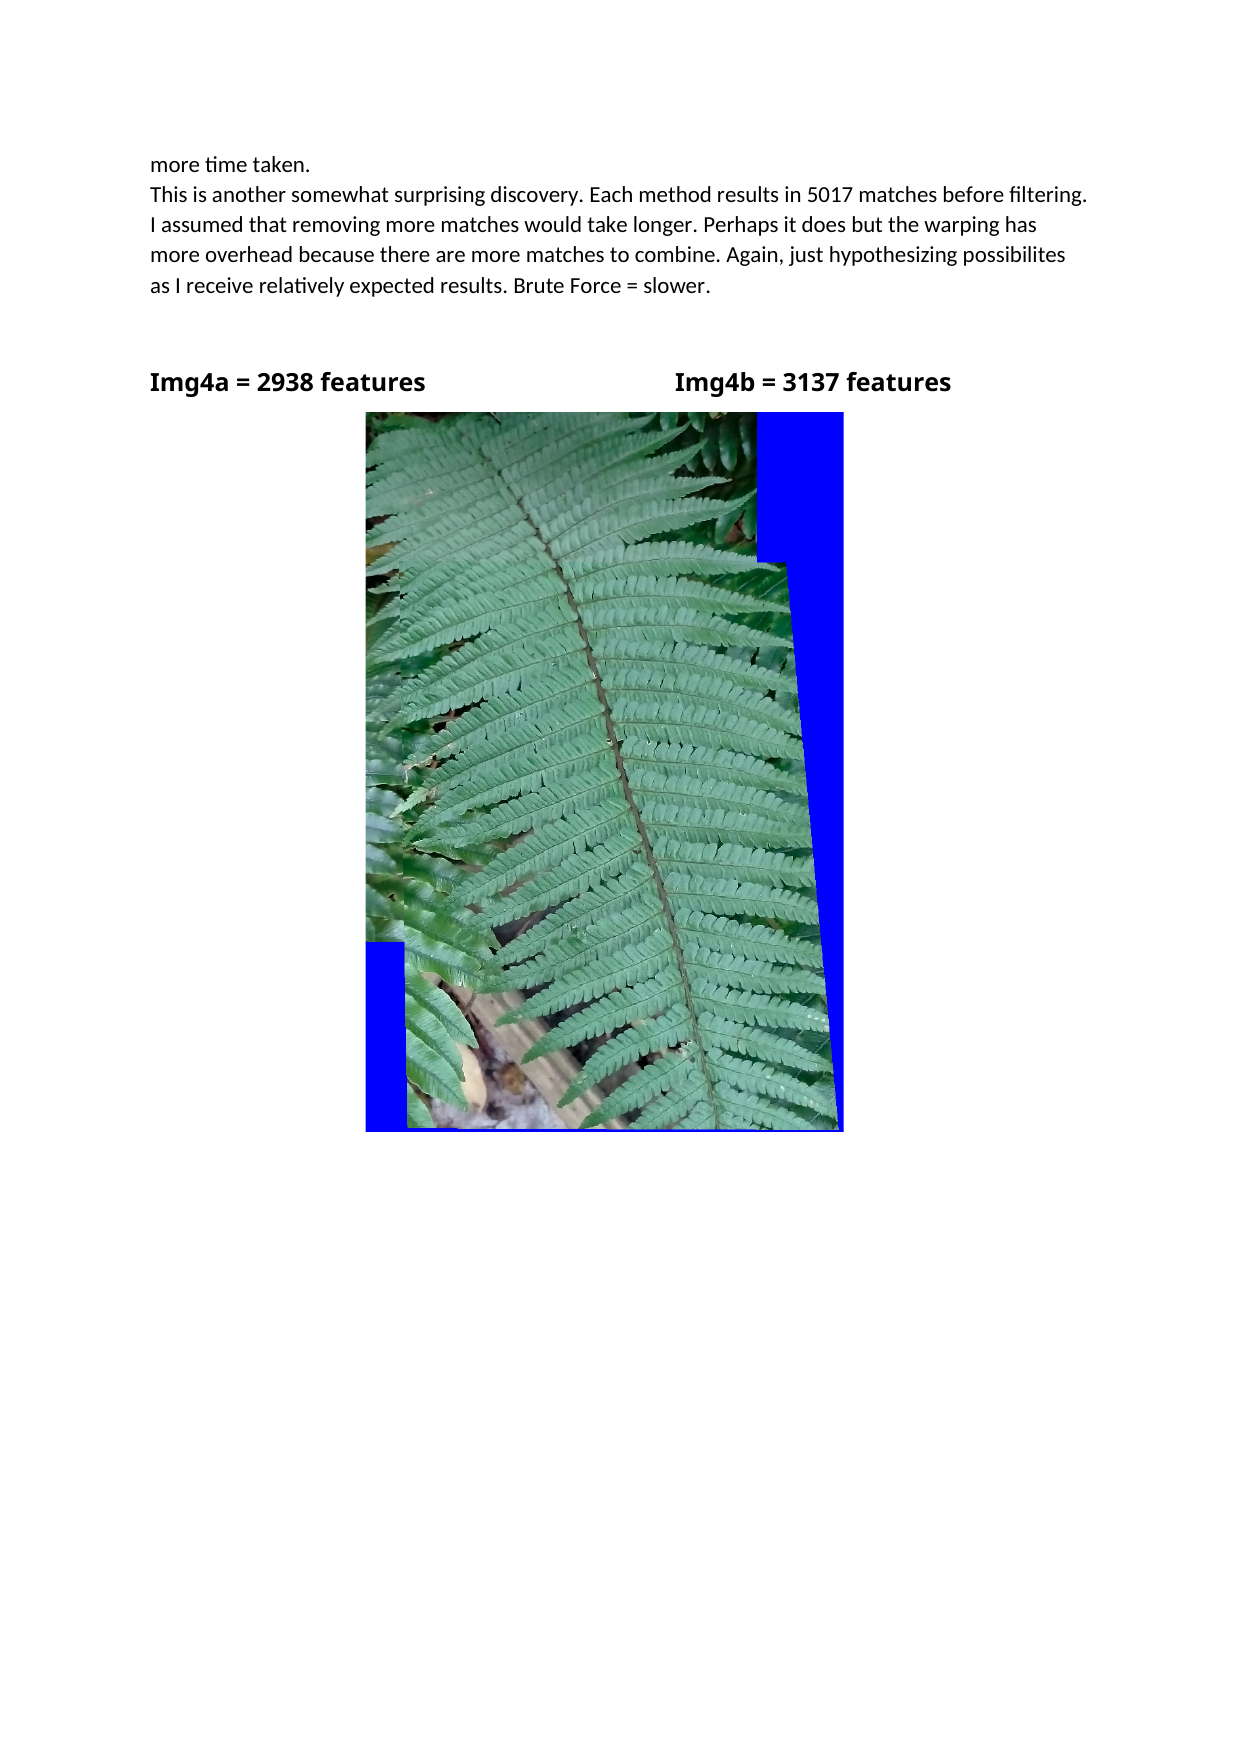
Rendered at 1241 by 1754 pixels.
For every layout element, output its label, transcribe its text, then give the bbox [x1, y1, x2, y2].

subtitle Img4a = 2938 features Img4b = 3137 features [150, 364, 1090, 399]
picture [365, 412, 844, 1132]
text more time taken. This is another somewhat surprising discovery. Each method results in 5017 matches before filtering. I assumed that removing more matches would take longer. Perhaps it does but the warping has more overhead because there are more matches to combine. Again, just hypothesizing possibilites as I receive relatively expected results. Brute Force = slower. [150, 150, 1090, 299]
